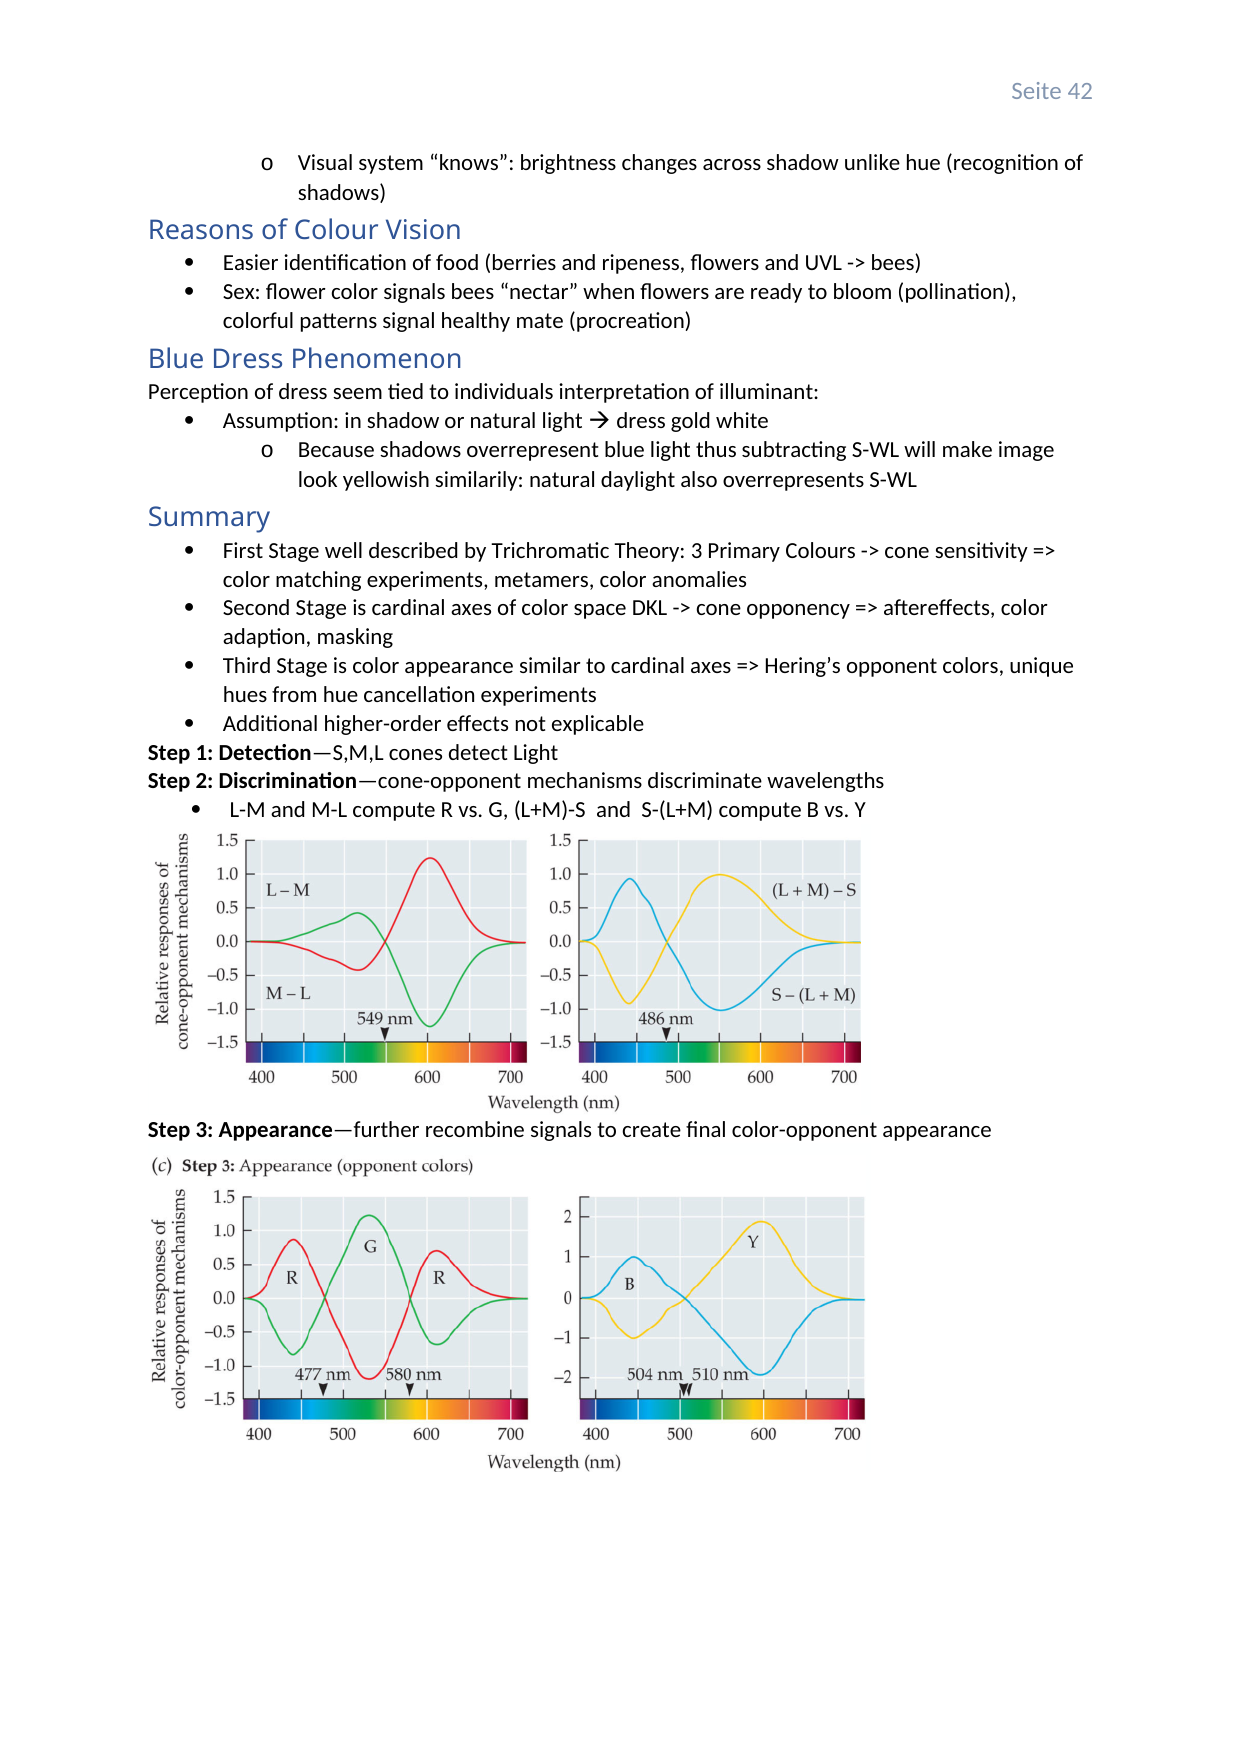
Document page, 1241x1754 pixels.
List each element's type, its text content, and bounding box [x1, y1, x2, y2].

list Sex: flower color signals bees “nectar” when flowers are ready to bloom (pollination), colorful patterns signal healthy mate (procreation) [185, 277, 1093, 334]
list Assumption: in shadow or natural light  dress gold white [185, 406, 1093, 434]
list First Stage well described by Trichromatic Theory: 3 Primary Colours -> cone sensitivity => color matching experiments, metamers, color anomalies [185, 536, 1093, 593]
list Second Stage is cardinal axes of color space DKL -> cone opponency => aftereffects, color adaption, masking [185, 593, 1093, 650]
text Step 2: Discrimination—cone-opponent mechanisms discriminate wavelengths [148, 767, 1093, 795]
text Step 1: Detection—S,M,L cones detect Light [148, 738, 1093, 766]
list L-M and M-L compute R vs. G, (L+M)-S and S-(L+M) compute B vs. Y [192, 796, 1093, 823]
list Because shadows overrepresent blue light thus subtracting S-WL will make image look yellowish similarily: natural daylight also overrepresents S-WL [260, 435, 1093, 493]
subtitle Blue Dress Phenomenon [148, 339, 1093, 376]
subtitle Reasons of Colour Vision [148, 211, 1093, 247]
list Additional higher-order effects not explicable [185, 709, 1093, 737]
text Step 3: Appearance—further recombine signals to create final color-opponent appearance [148, 1115, 1093, 1143]
text Perception of dress seem tied to individuals interpretation of illuminant: [148, 377, 1093, 405]
subtitle Summary [148, 498, 1093, 535]
list Third Stage is color appearance similar to cardinal axes => Hering’s opponent colors, unique hues from hue cancellation experiments [185, 651, 1093, 708]
list Visual system “knows”: brightness changes across shadow unlike hue (recognition of shadows) [260, 148, 1093, 206]
list Easier identification of food (berries and ripeness, flowers and UVL -> bees) [185, 248, 1093, 277]
